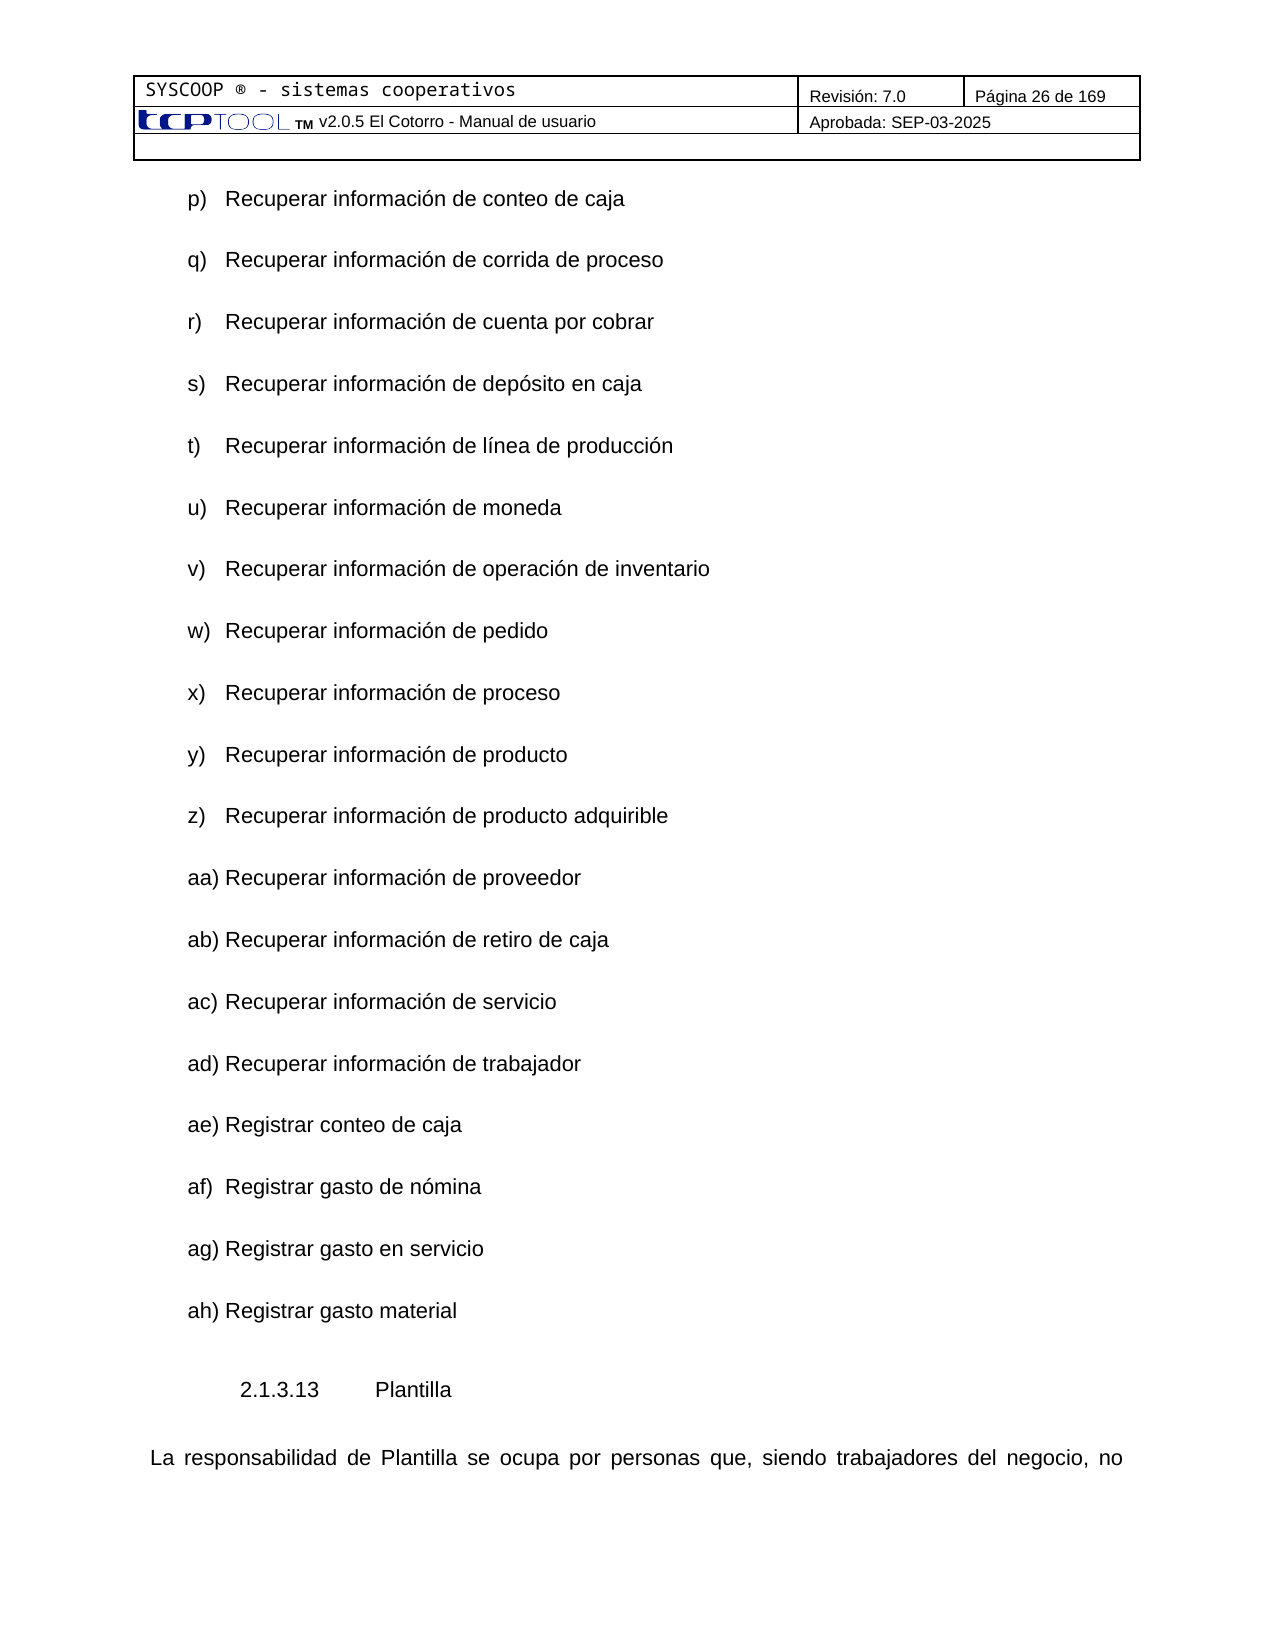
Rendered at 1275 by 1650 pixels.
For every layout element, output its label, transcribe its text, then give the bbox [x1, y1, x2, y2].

list Registrar gasto material [187, 1297, 1125, 1323]
list Registrar gasto de nómina [187, 1174, 1125, 1199]
list Recuperar información de depósito en caja [187, 371, 1125, 396]
list Recuperar información de producto [187, 742, 1125, 767]
list Recuperar información de retiro de caja [187, 927, 1125, 952]
list Recuperar información de pedido [187, 618, 1125, 643]
list Recuperar información de proveedor [187, 865, 1125, 890]
list Recuperar información de producto adquirible [187, 803, 1125, 828]
list Recuperar información de línea de producción [187, 433, 1125, 458]
subtitle Plantilla [240, 1377, 1125, 1402]
list Recuperar información de proceso [187, 680, 1125, 705]
list Recuperar información de trabajador [187, 1050, 1125, 1076]
list Recuperar información de operación de inventario [187, 556, 1125, 581]
text La responsabilidad de Plantilla se ocupa por personas que, siendo trabajadores del negocio, no [150, 1444, 1125, 1470]
list Recuperar información de corrida de proceso [187, 247, 1125, 273]
list Recuperar información de cuenta por cobrar [187, 309, 1125, 334]
list Registrar gasto en servicio [187, 1236, 1125, 1261]
list Recuperar información de conteo de caja [187, 186, 1125, 211]
list Registrar conteo de caja [187, 1112, 1125, 1137]
list Recuperar información de servicio [187, 989, 1125, 1014]
list Recuperar información de moneda [187, 494, 1125, 520]
picture [138, 110, 290, 130]
